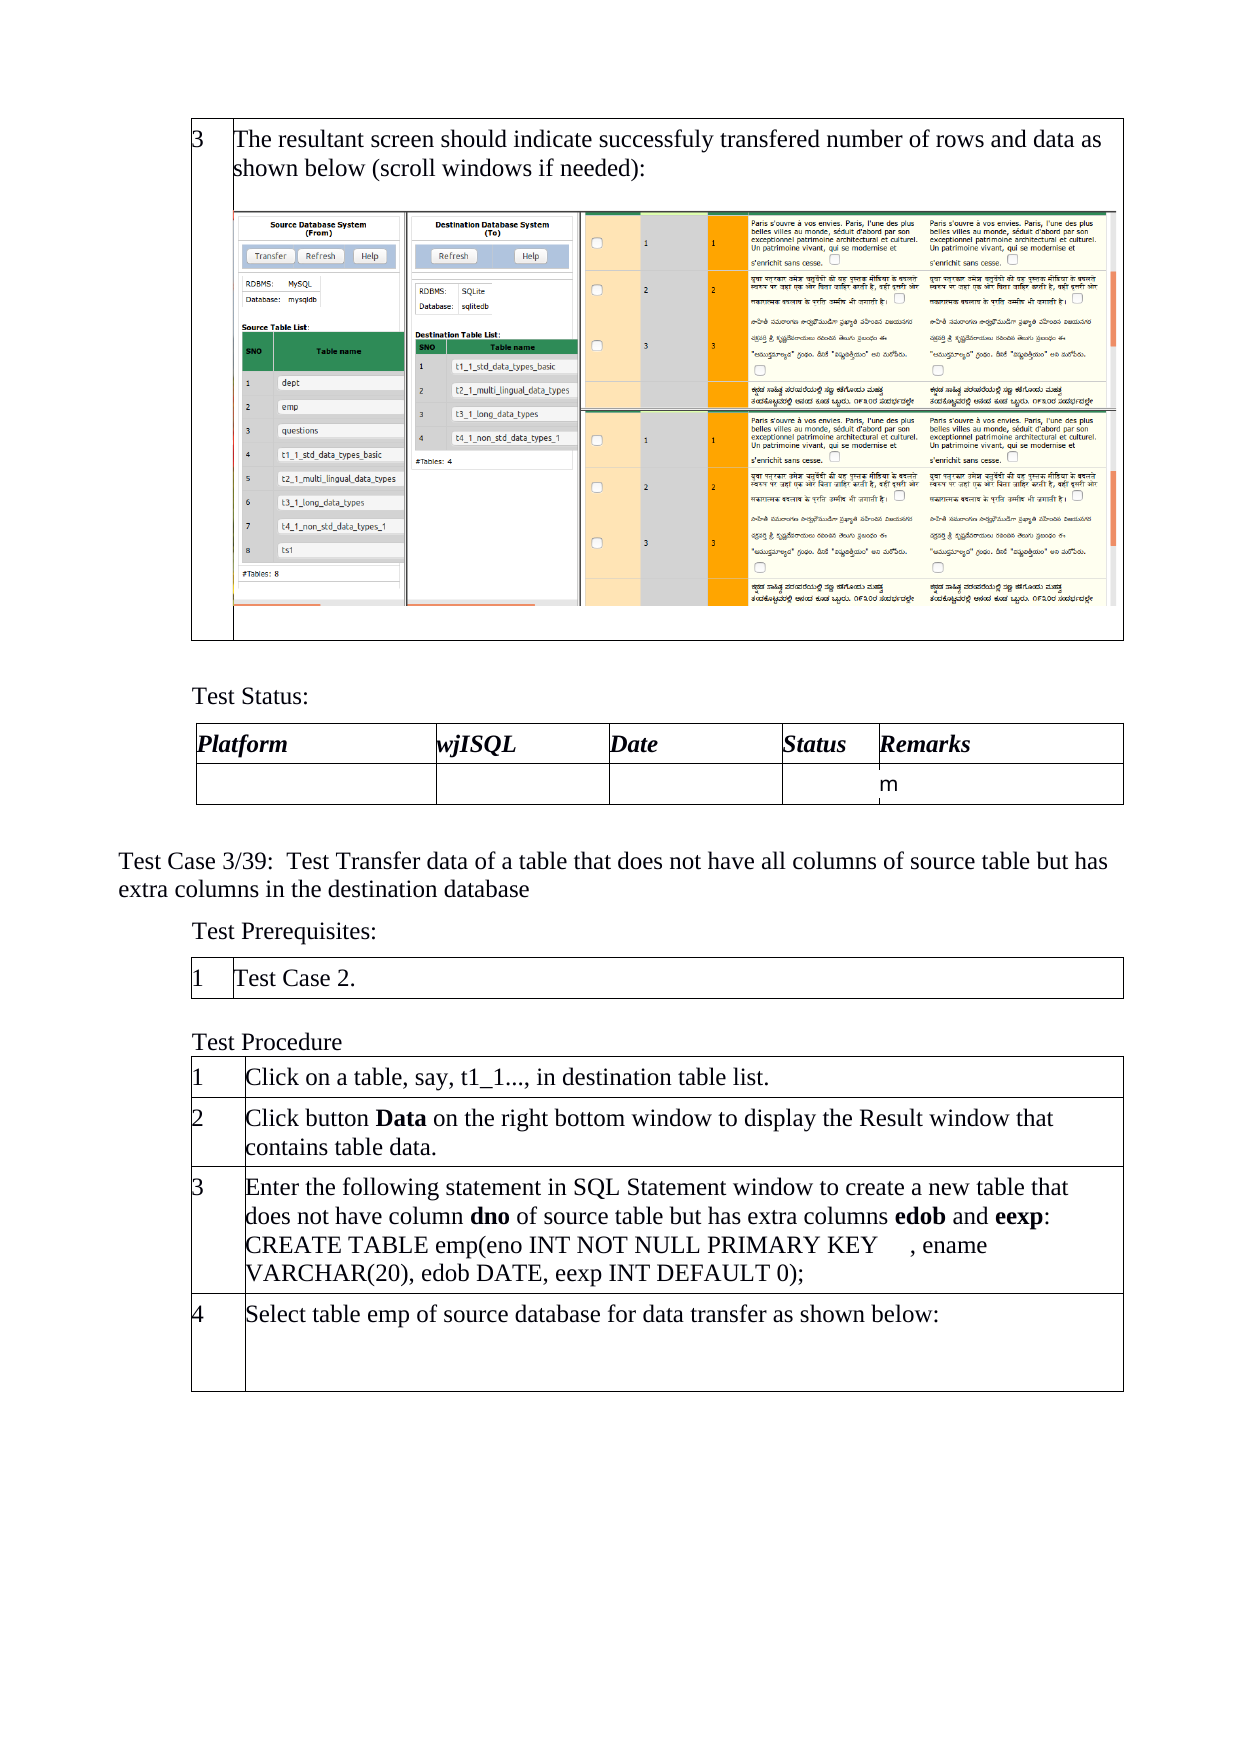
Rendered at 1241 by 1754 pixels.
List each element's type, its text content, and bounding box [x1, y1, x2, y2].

table_cell 3 [192, 1167, 245, 1293]
table_header Remarks [880, 724, 1123, 763]
table_header 1 [192, 958, 233, 998]
table_cell 3 [192, 119, 233, 639]
table_cell [197, 764, 436, 804]
table_cell Click button Data on the right bottom window to display the Result window that contains table data. [246, 1098, 1123, 1166]
table_header Platform [197, 724, 436, 763]
text Test Prerequisites: [118, 916, 1122, 944]
table_header Status [783, 724, 879, 763]
table_cell [783, 764, 879, 804]
table_cell [610, 764, 782, 804]
table_cell m [880, 764, 1123, 804]
table_cell The resultant screen should indicate successfuly transfered number of rows and data as shown below (scroll windows if needed): [234, 119, 1123, 639]
table_cell [437, 764, 609, 804]
picture [232, 210, 1117, 606]
table_header Click on a table, say, t1_1..., in destination table list. [246, 1057, 1123, 1097]
text Test Case 3/39: Test Transfer data of a table that does not have all columns of source table but has extra columns in the destination database [118, 846, 1122, 903]
text Test Procedure [118, 1027, 1122, 1056]
table_header 1 [192, 1057, 245, 1097]
text Test Status: [118, 681, 1122, 710]
table_header Date [610, 724, 782, 763]
table_cell Enter the following statement in SQL Statement window to create a new table that does not have column dno of source table but has extra columns edob and eexp: CREATE TABLE emp(eno INT NOT NULL PRIMARY KEY , ename VARCHAR(20), edob DATE, eexp INT DEFAULT 0); [246, 1167, 1123, 1293]
table_cell Select table emp of source database for data transfer as shown below: [246, 1294, 1123, 1391]
table_cell 4 [192, 1294, 245, 1391]
table_header Test Case 2. [234, 958, 1123, 998]
table_cell 2 [192, 1098, 245, 1166]
table_header wjISQL [437, 724, 609, 763]
